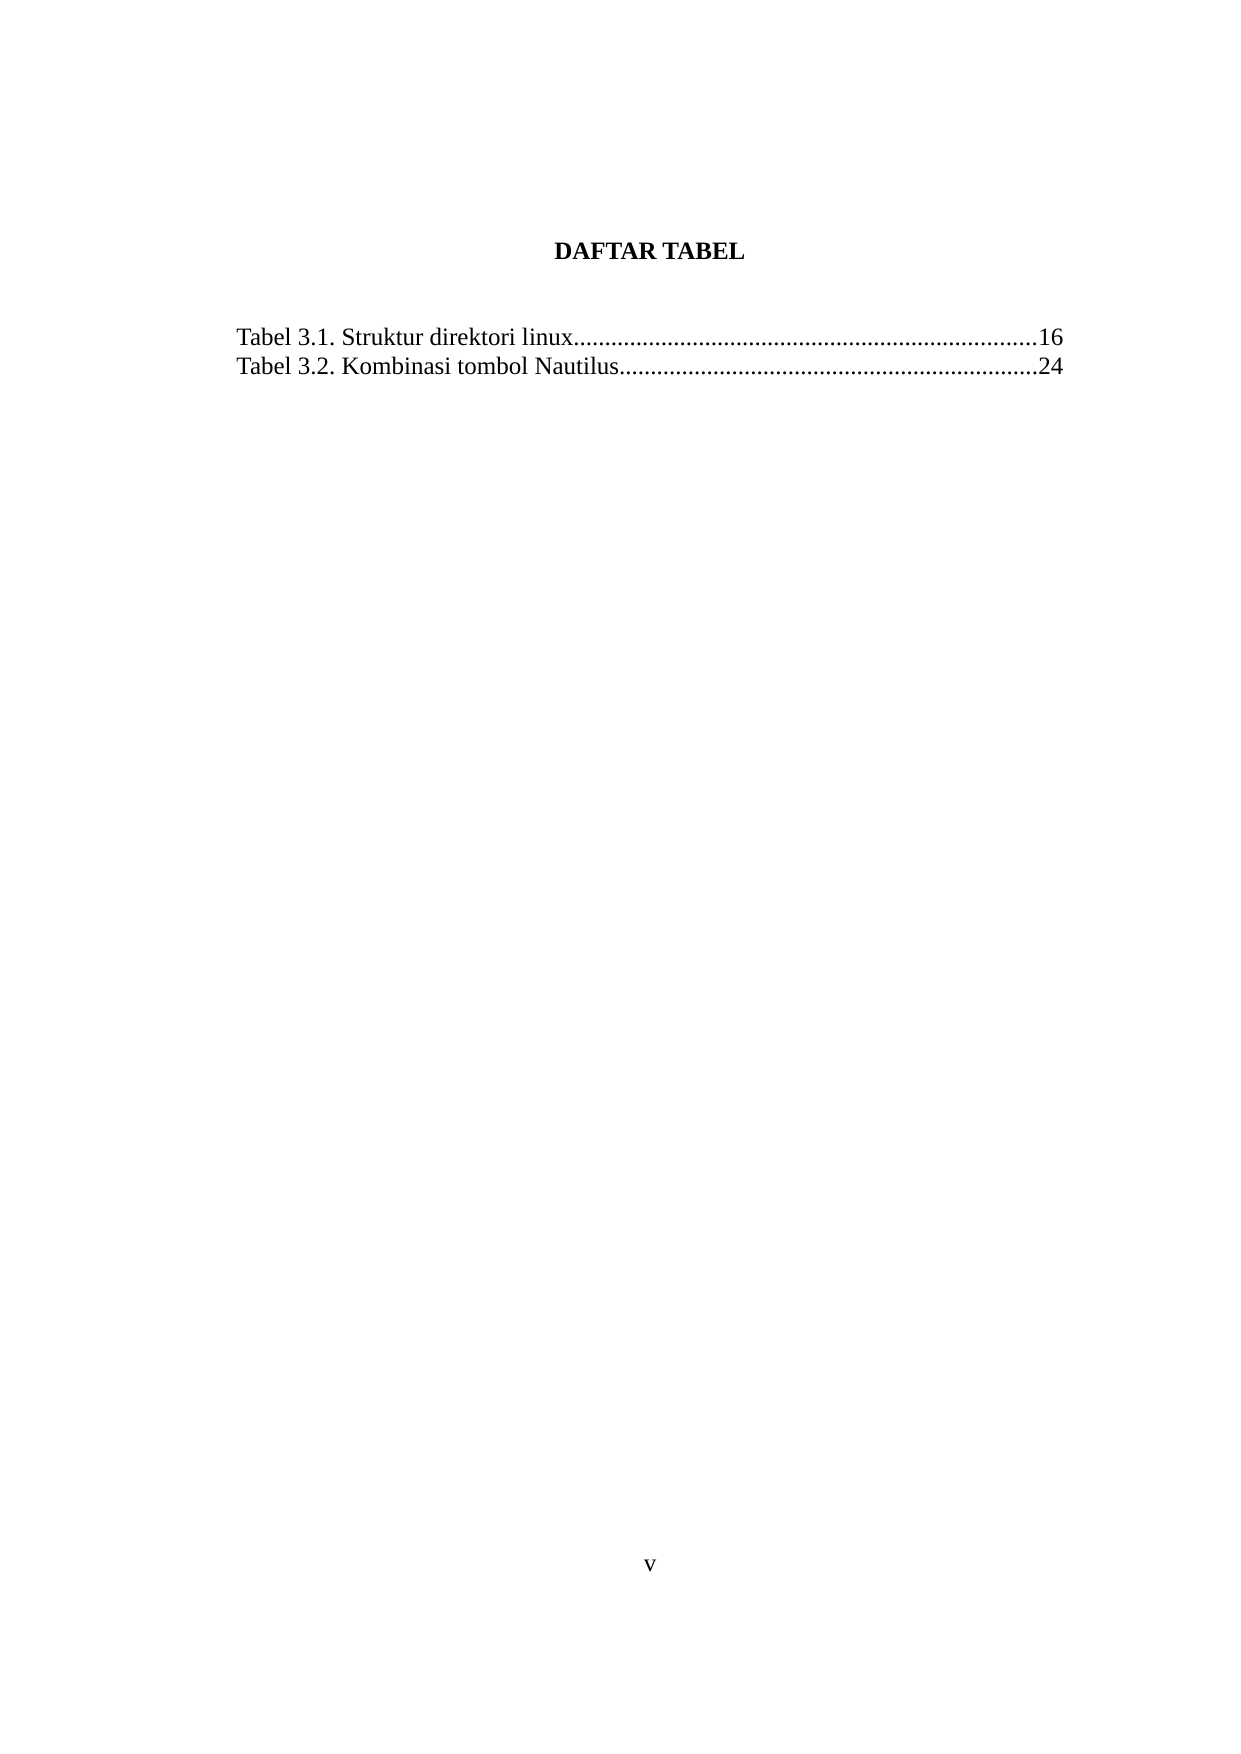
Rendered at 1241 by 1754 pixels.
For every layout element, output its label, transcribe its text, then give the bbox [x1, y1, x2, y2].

subtitle DAFTAR TABEL [236, 236, 1063, 265]
text Tabel 3.1. Struktur direktori linux 16 [236, 322, 1063, 351]
text Tabel 3.2. Kombinasi tombol Nautilus 24 [236, 351, 1063, 380]
